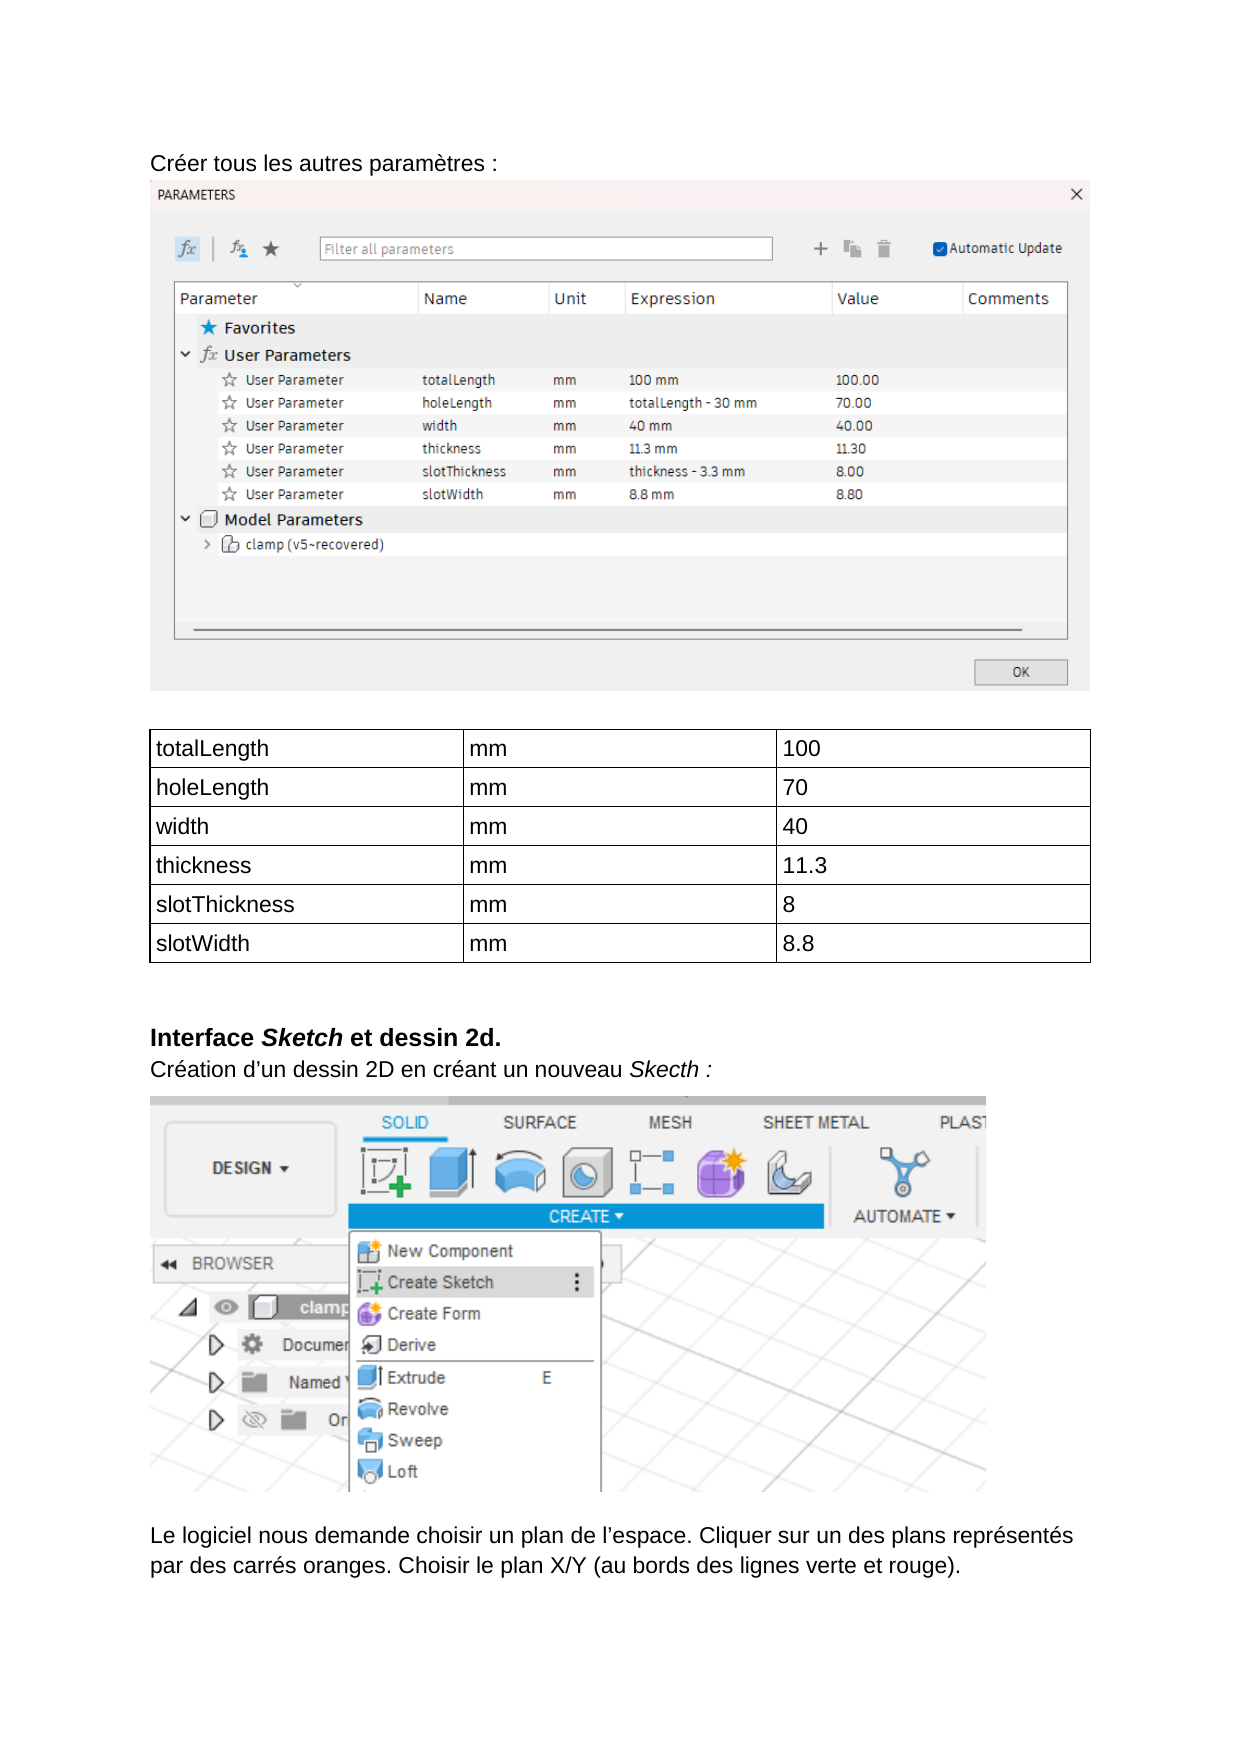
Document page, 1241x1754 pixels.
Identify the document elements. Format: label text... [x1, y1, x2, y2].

table_header mm [464, 730, 776, 767]
list Création d’un dessin 2D en créant un nouveau Skecth : Le logiciel nous demande choisir un plan de l’espace. Cliquer sur un des plans représentés par des carrés oranges. Choisir le plan X/Y (au bords des lignes verte et rouge). [150, 1056, 1090, 1579]
picture [150, 180, 1091, 691]
table_cell mm [464, 846, 776, 884]
table_cell mm [464, 885, 776, 923]
list Interface Sketch et dessin 2d. [150, 1023, 1090, 1052]
text Créer tous les autres paramètres : [150, 150, 1090, 176]
picture [150, 1096, 987, 1492]
table_cell mm [464, 924, 776, 962]
table_cell 70 [777, 768, 1090, 806]
table_header totalLength [151, 730, 463, 767]
table_cell 8.8 [777, 924, 1090, 962]
table_cell mm [464, 807, 776, 845]
table_cell width [151, 807, 463, 845]
table_cell 8 [777, 885, 1090, 923]
table_header 100 [777, 730, 1090, 767]
table_cell slotThickness [151, 885, 463, 923]
table_cell holeLength [151, 768, 463, 806]
table_cell 11.3 [777, 846, 1090, 884]
table_cell 40 [777, 807, 1090, 845]
table_cell slotWidth [151, 924, 463, 962]
table_cell mm [464, 768, 776, 806]
table_cell thickness [151, 846, 463, 884]
